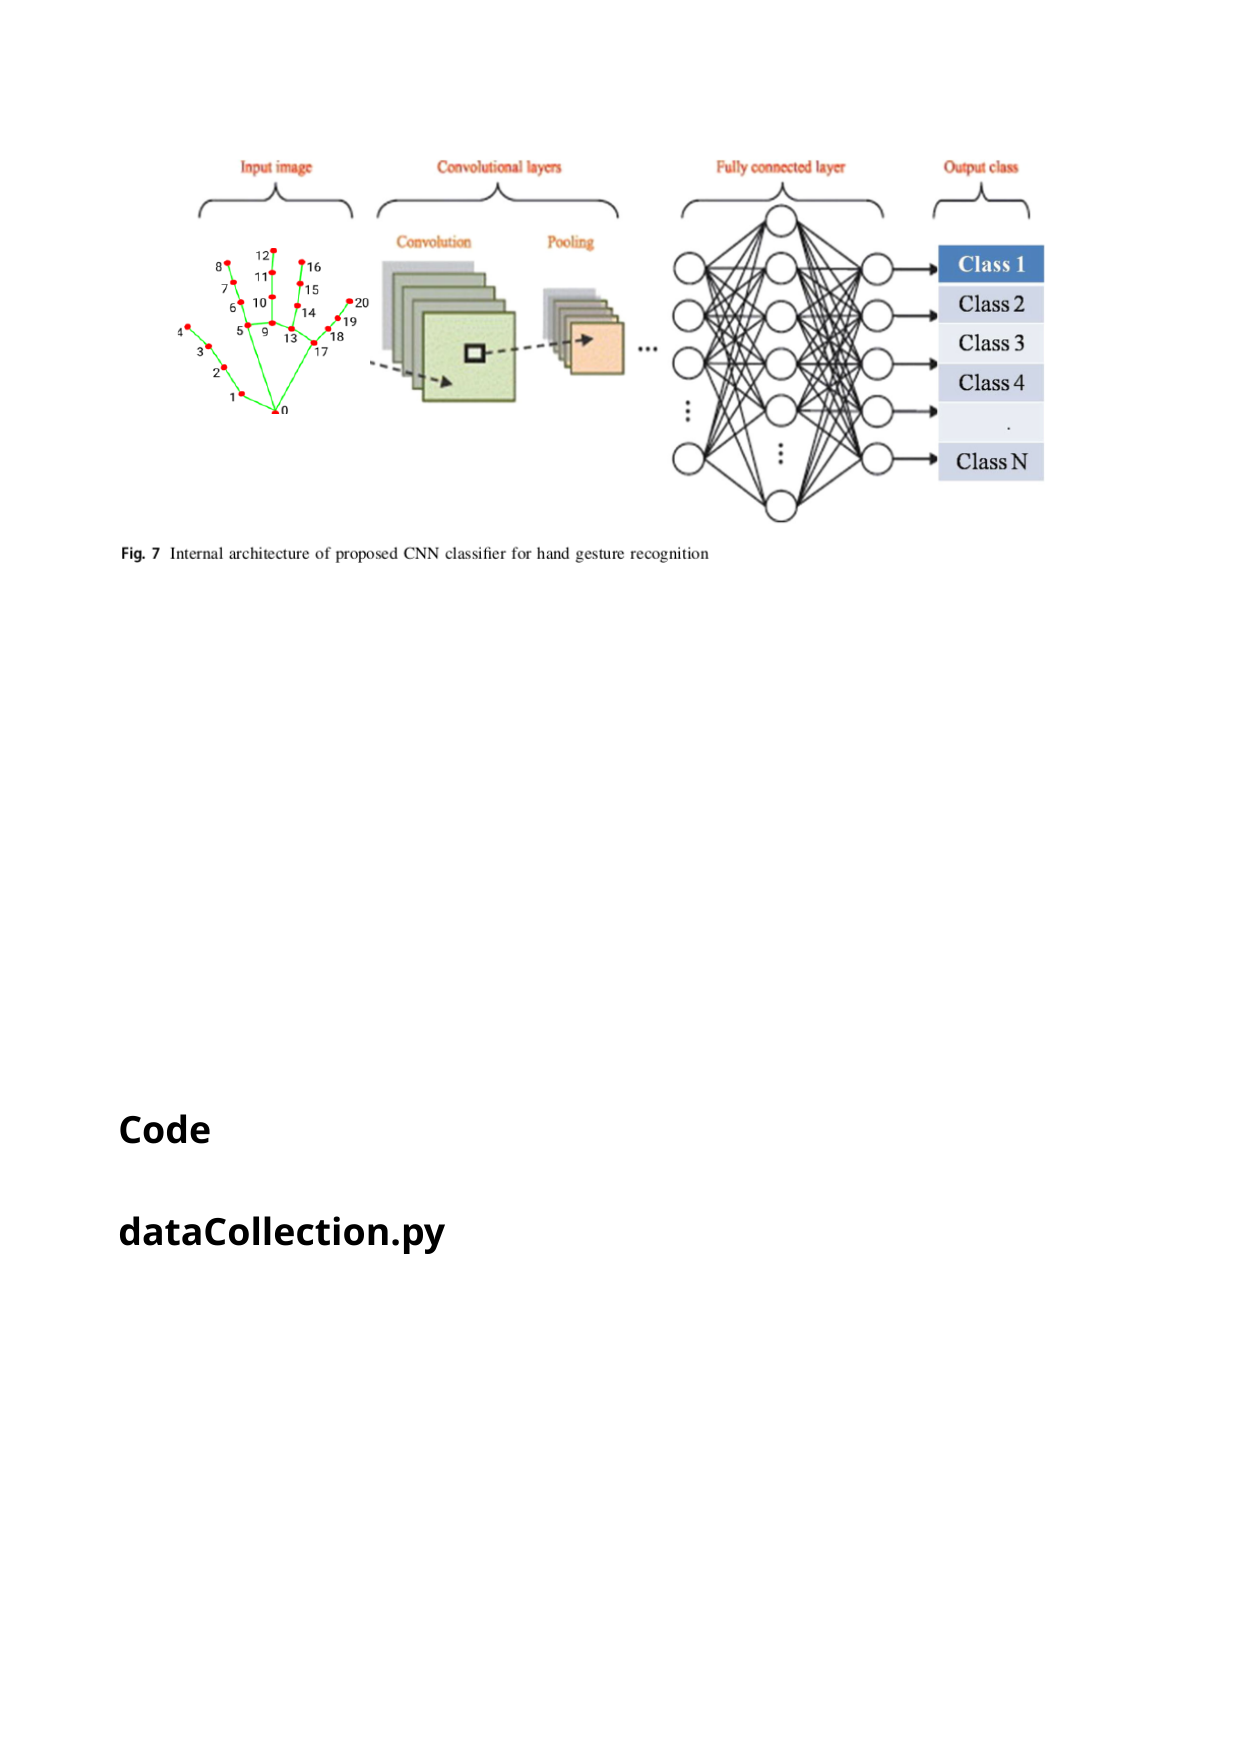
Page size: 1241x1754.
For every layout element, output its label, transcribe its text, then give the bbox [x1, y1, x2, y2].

text dataCollection.py [118, 1205, 1122, 1256]
text Code [118, 1103, 1122, 1154]
picture [110, 139, 1105, 564]
